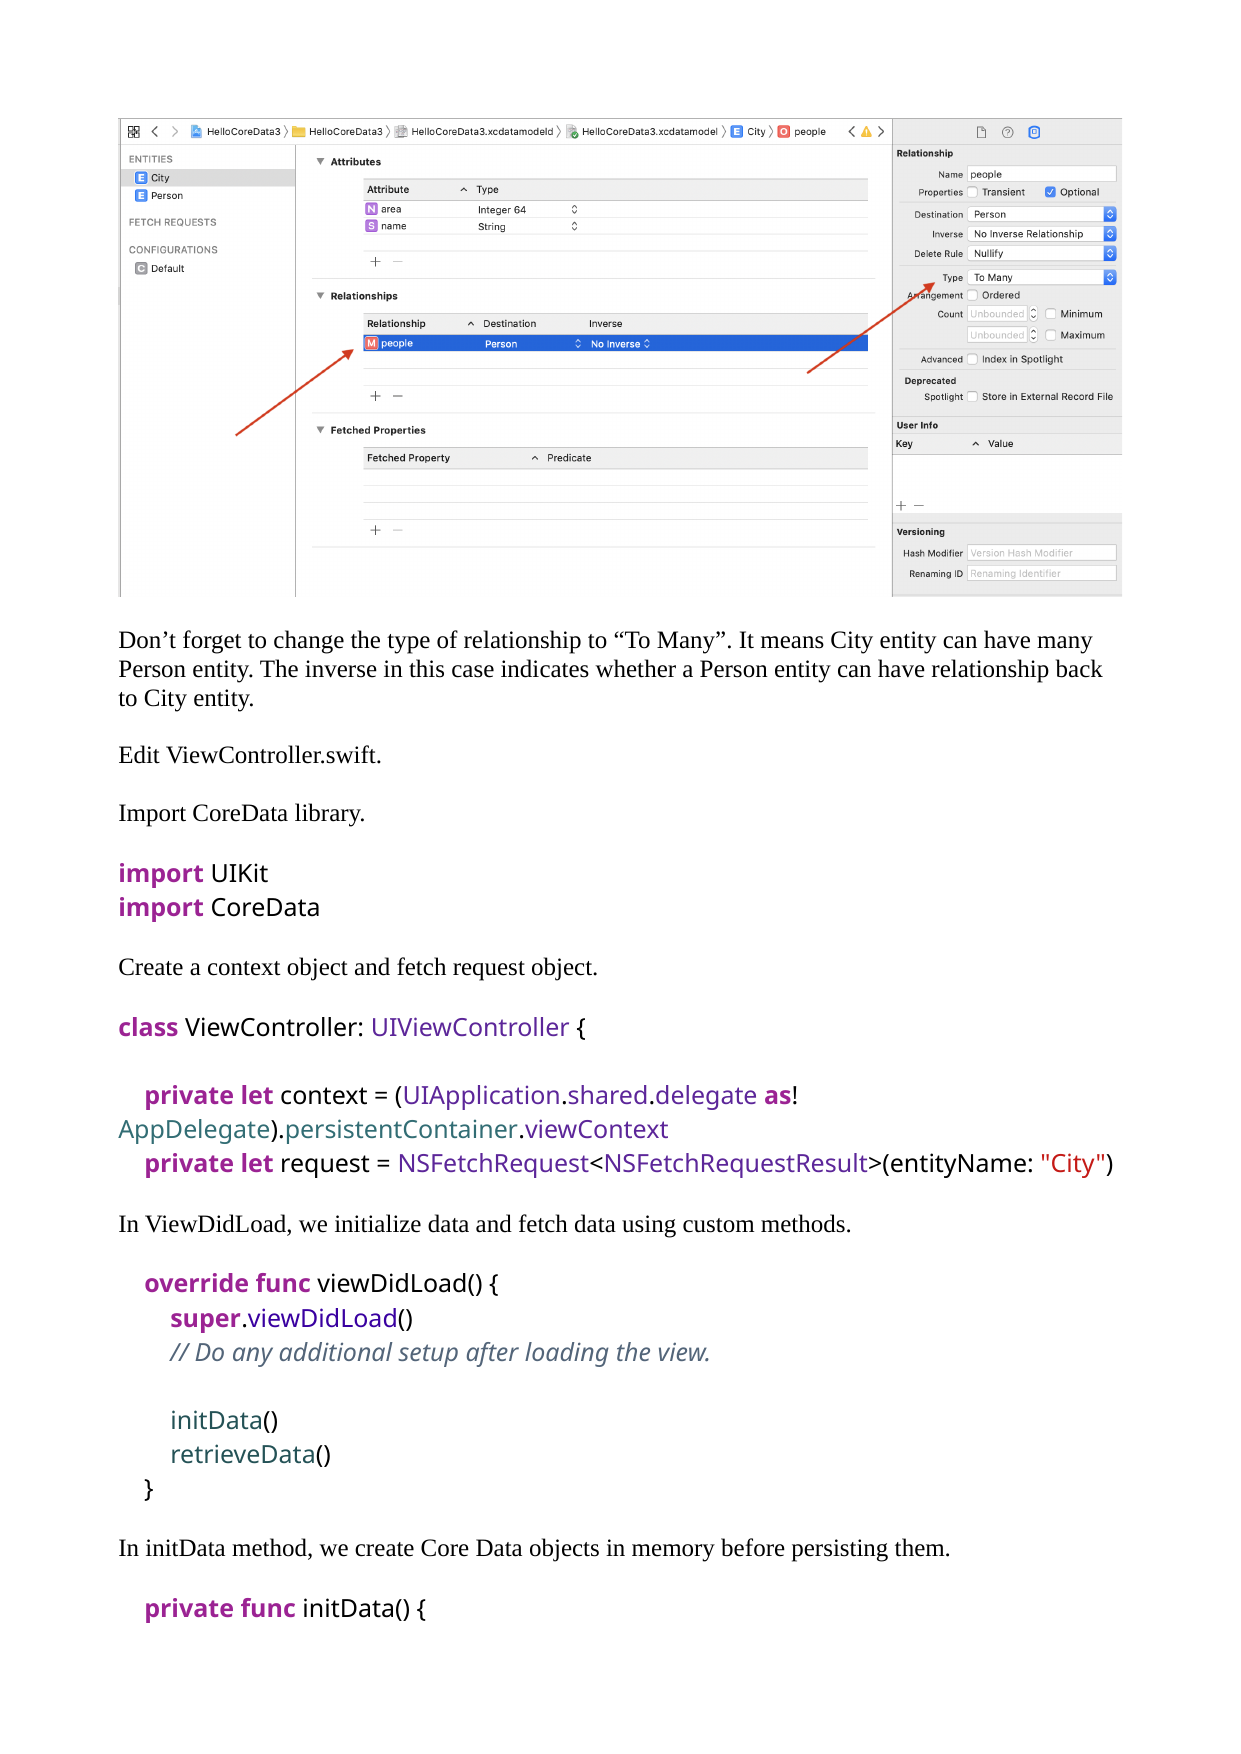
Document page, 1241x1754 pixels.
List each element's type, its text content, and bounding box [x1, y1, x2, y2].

text Import CoreData library. [118, 798, 1122, 826]
text In initData method, we create Core Data objects in memory before persisting them. [118, 1533, 1122, 1562]
text private let context = (UIApplication.shared.delegate as! AppDelegate).persistentContainer.viewContext [118, 1078, 1122, 1146]
text In ViewDidLoad, we initialize data and fetch data using custom methods. [118, 1209, 1122, 1237]
text retrieveData() [118, 1436, 1122, 1471]
text super.viewDidLoad() [118, 1300, 1122, 1334]
text override func viewDidLoad() { [118, 1266, 1122, 1300]
text class ViewController: UIViewController { [118, 1009, 1122, 1044]
text Don’t forget to change the type of relationship to “To Many”. It means City entity can have many Person entity. The inverse in this case indicates whether a Person entity can have relationship back to City entity. [118, 625, 1122, 711]
text private func initData() { [118, 1591, 1122, 1625]
text // Do any additional setup after loading the view. [118, 1334, 1122, 1368]
text import CoreData [118, 889, 1122, 923]
text Edit ViewController.swift. [118, 740, 1122, 769]
text initData() [118, 1402, 1122, 1436]
picture [118, 118, 1123, 597]
text private let request = NSFetchRequest<NSFetchRequestResult>(entityName: "City") [118, 1146, 1122, 1180]
text } [118, 1471, 1122, 1504]
text import UIKit [118, 855, 1122, 889]
text Create a context object and fetch request object. [118, 952, 1122, 981]
